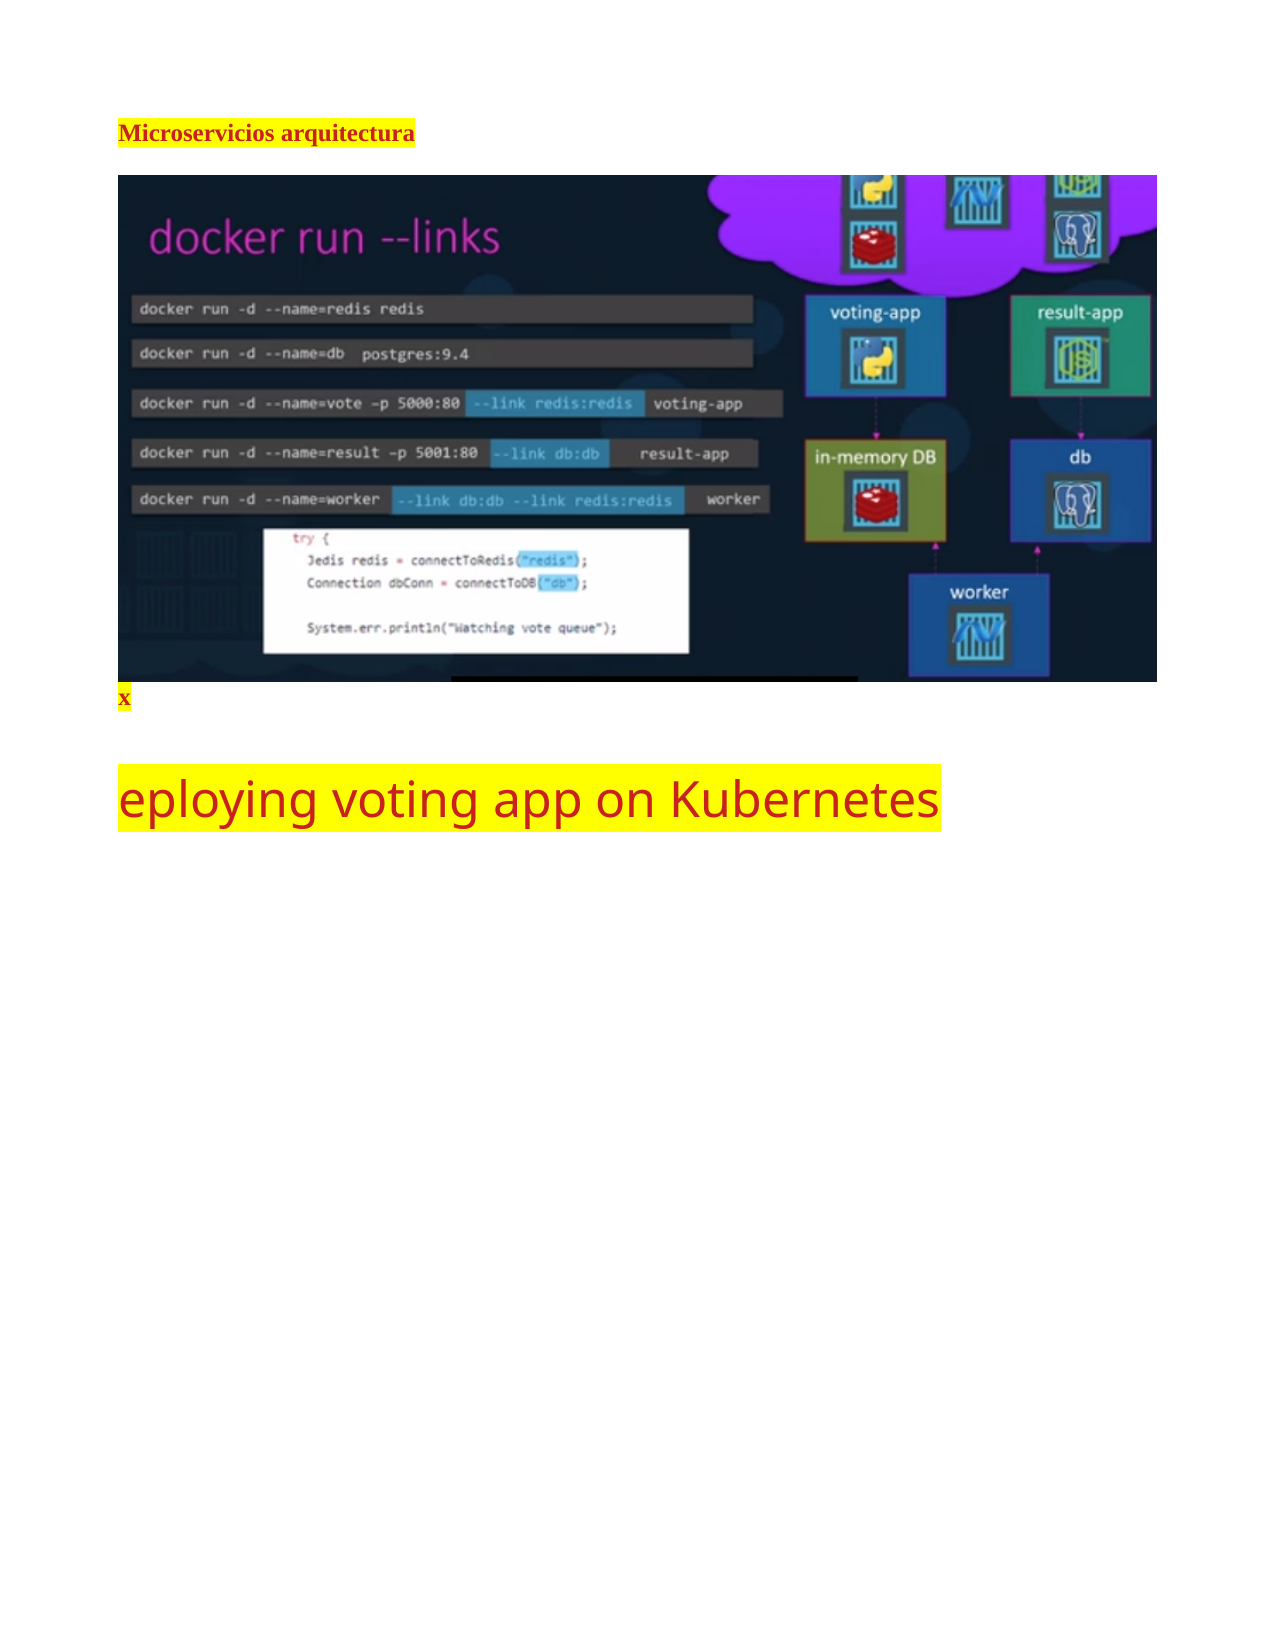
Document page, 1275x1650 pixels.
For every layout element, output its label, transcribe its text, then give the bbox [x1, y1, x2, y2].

picture [118, 175, 1157, 682]
text x [118, 682, 1157, 711]
text Microservicios arquitectura [118, 118, 1157, 147]
subtitle eploying voting app on Kubernetes [118, 764, 1157, 832]
